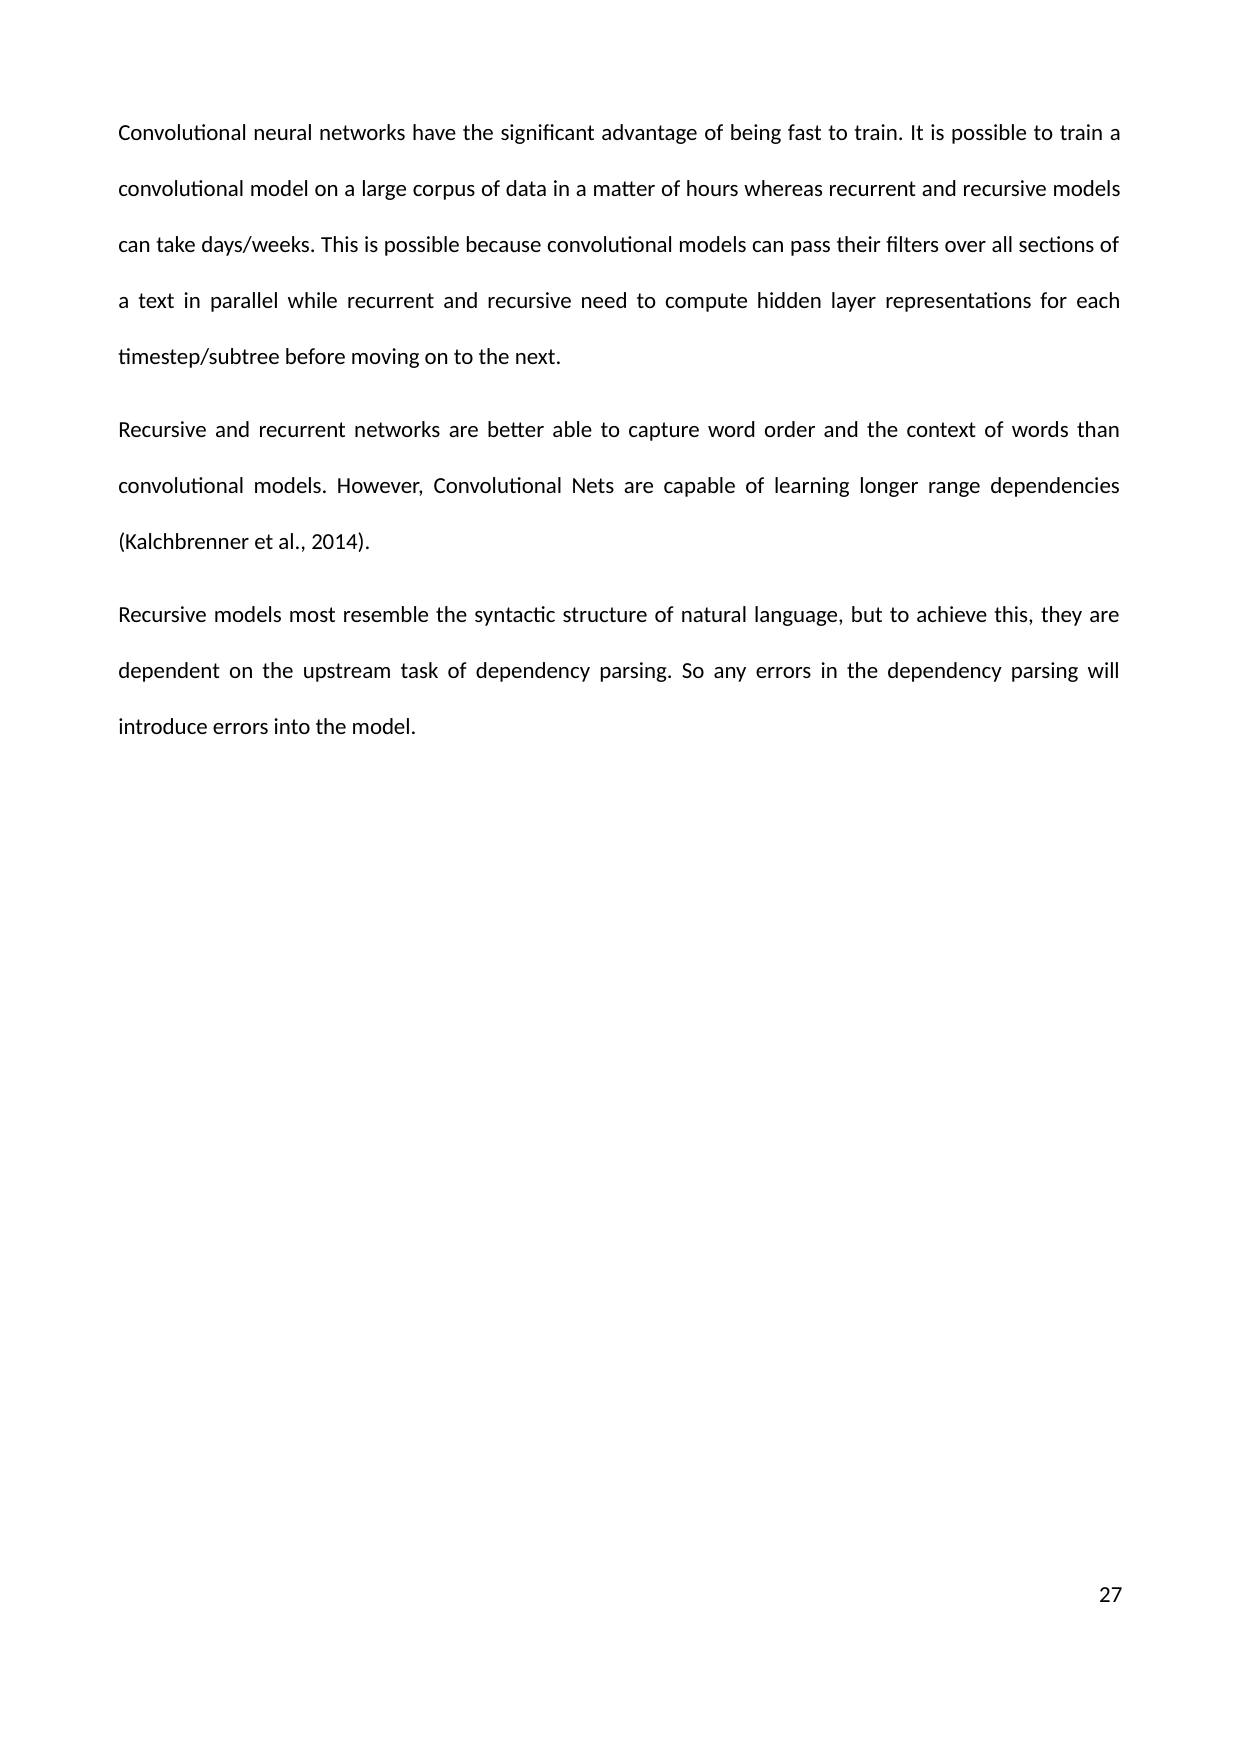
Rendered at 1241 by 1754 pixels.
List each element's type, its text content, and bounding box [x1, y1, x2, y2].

text Recursive models most resemble the syntactic structure of natural language, but to achieve this, they are dependent on the upstream task of dependency parsing. So any errors in the dependency parsing will introduce errors into the model. [118, 600, 1122, 740]
text Convolutional neural networks have the significant advantage of being fast to train. It is possible to train a convolutional model on a large corpus of data in a matter of hours whereas recurrent and recursive models can take days/weeks. This is possible because convolutional models can pass their filters over all sections of a text in parallel while recurrent and recursive need to compute hidden layer representations for each timestep/subtree before moving on to the next. [118, 118, 1122, 370]
text Recursive and recurrent networks are better able to capture word order and the context of words than convolutional models. However, Convolutional Nets are capable of learning longer range dependencies (Kalchbrenner et al., 2014). [118, 415, 1122, 555]
